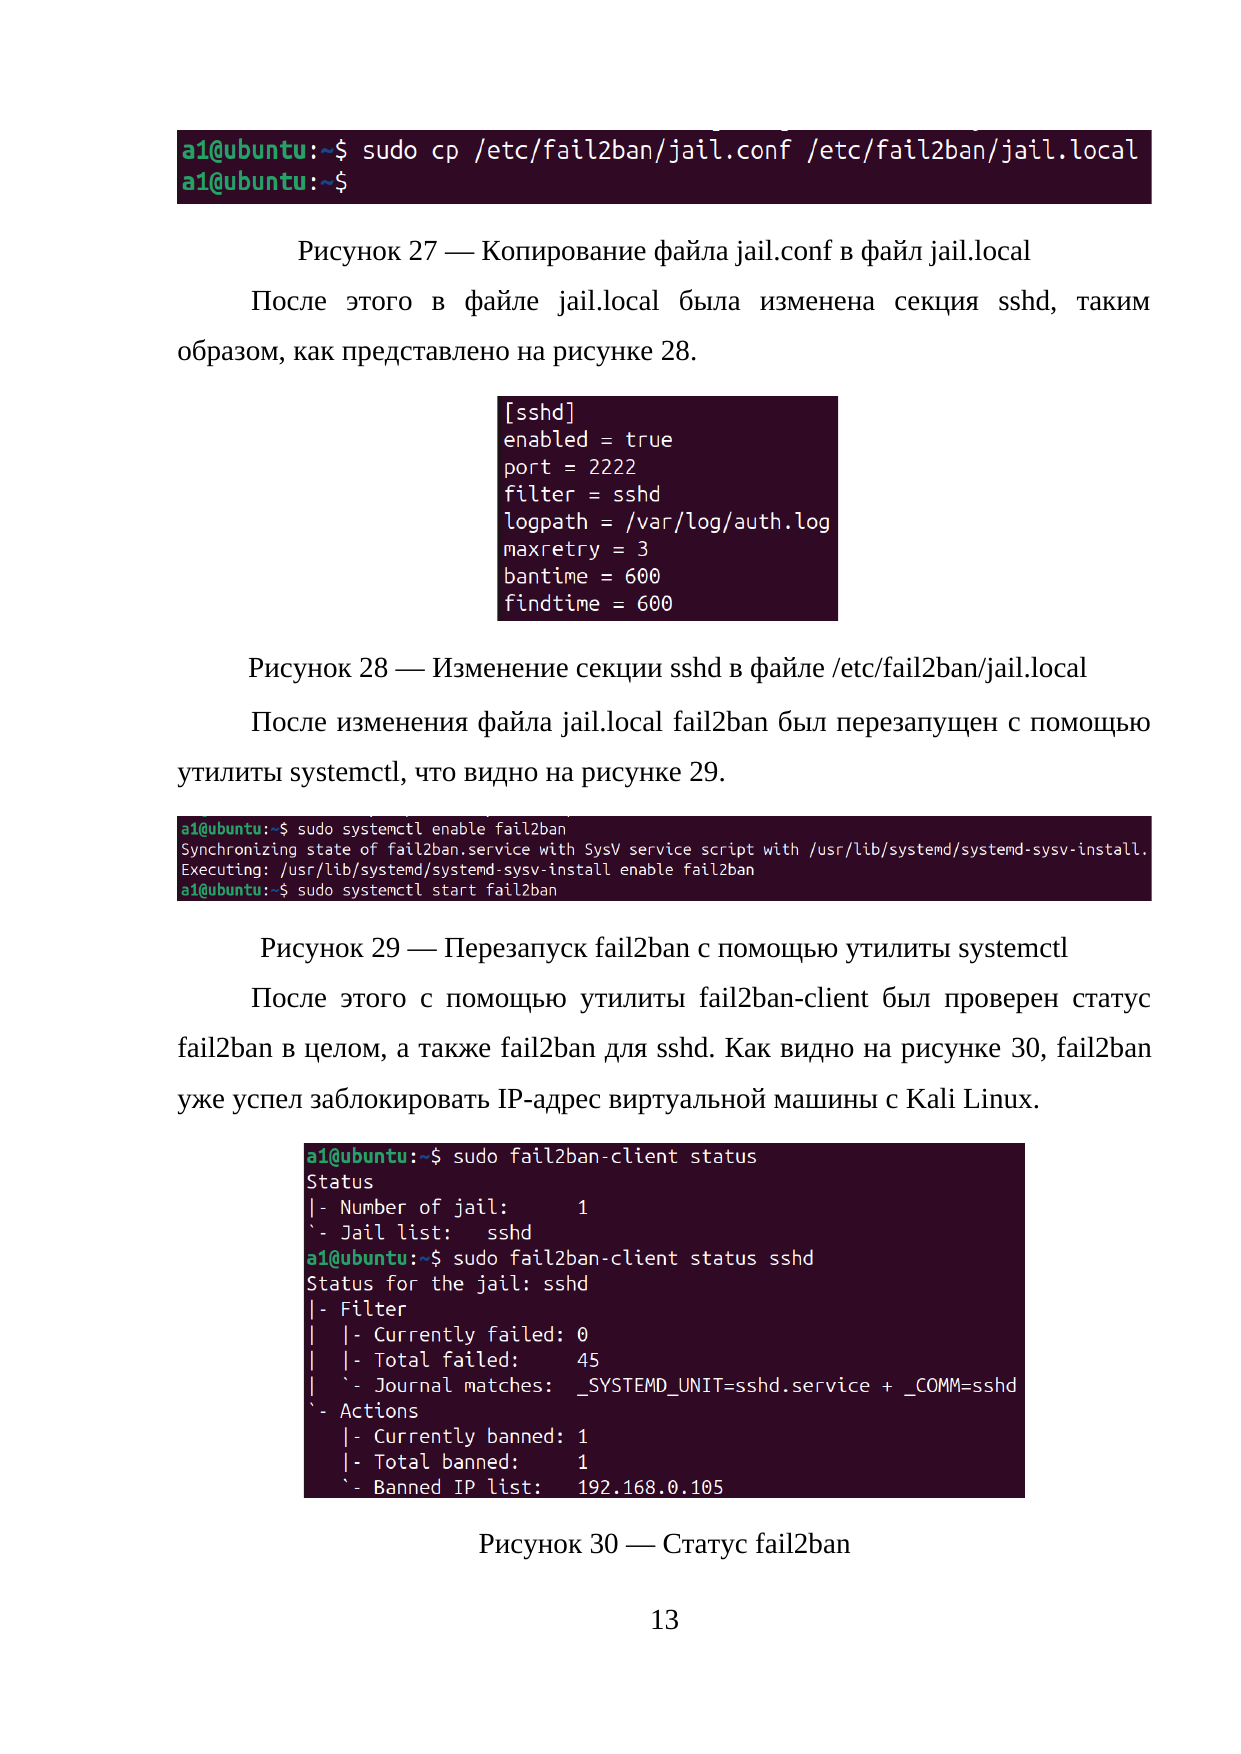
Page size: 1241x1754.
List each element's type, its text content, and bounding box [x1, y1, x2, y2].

text Рисунок 28 — Изменение секции sshd в файле /etc/fail2ban/jail.local [177, 396, 1158, 683]
picture [303, 1143, 1025, 1498]
text После изменения файла jail.local fail2ban был перезапущен с помощью утилиты systemctl, что видно на рисунке 29. [177, 704, 1152, 787]
text После этого в файле jail.local была изменена секция sshd, таким образом, как представлено на рисунке 28. [177, 283, 1152, 367]
text Рисунок 27 — Копирование файла jail.conf в файл jail.local [177, 204, 1152, 266]
text После этого с помощью утилиты fail2ban-client был проверен статус fail2ban в целом, а также fail2ban для sshd. Как видно на рисунке 30, fail2ban уже успел заблокировать IP-адрес виртуальной машины с Kali Linux. [177, 980, 1152, 1114]
picture [177, 130, 1152, 204]
picture [177, 816, 1152, 901]
text Рисунок 29 — Перезапуск fail2ban с помощью утилиты systemctl [177, 901, 1152, 963]
text Рисунок 30 — Статус fail2ban [177, 1144, 1152, 1560]
picture [497, 396, 839, 621]
